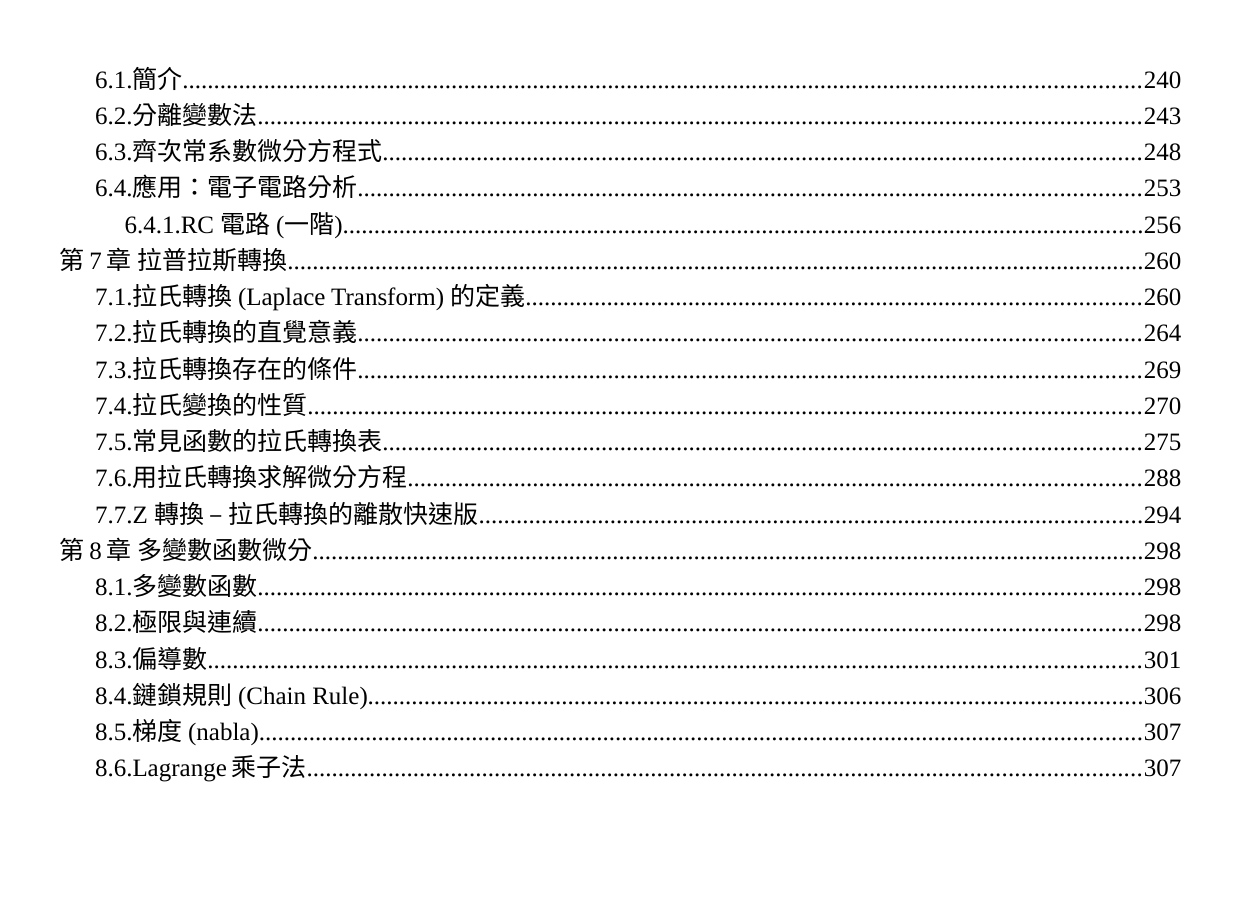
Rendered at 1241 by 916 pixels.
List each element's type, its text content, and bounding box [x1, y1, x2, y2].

text 8.6.Lagrange乘子法 307 [88, 748, 1181, 784]
text 6.3.齊次常系數微分方程式 248 [88, 132, 1181, 168]
text 8.2.極限與連續 298 [88, 603, 1181, 639]
text 7.5.常見函數的拉氏轉換表 275 [88, 422, 1181, 458]
text 6.1.簡介 240 [88, 59, 1181, 95]
text 6.4.1.RC 電路 (一階) 256 [118, 204, 1181, 240]
text 第7章 拉普拉斯轉換 260 [59, 240, 1181, 277]
text 7.3.拉氏轉換存在的條件 269 [88, 349, 1181, 385]
text 6.4.應用：電子電路分析 253 [88, 168, 1181, 204]
text 7.7.Z 轉換 – 拉氏轉換的離散快速版 294 [88, 494, 1181, 530]
text 8.4.鏈鎖規則 (Chain Rule) 306 [88, 675, 1181, 712]
text 7.6.用拉氏轉換求解微分方程 288 [88, 458, 1181, 494]
text 7.4.拉氏變換的性質 270 [88, 385, 1181, 422]
text 第8章 多變數函數微分 298 [59, 530, 1181, 567]
text 7.1.拉氏轉換 (Laplace Transform) 的定義 260 [88, 277, 1181, 313]
text 8.3.偏導數 301 [88, 639, 1181, 675]
text 8.1.多變數函數 298 [88, 567, 1181, 603]
text 8.5.梯度 (nabla) 307 [88, 712, 1181, 748]
text 7.2.拉氏轉換的直覺意義 264 [88, 313, 1181, 349]
text 6.2.分離變數法 243 [88, 95, 1181, 132]
